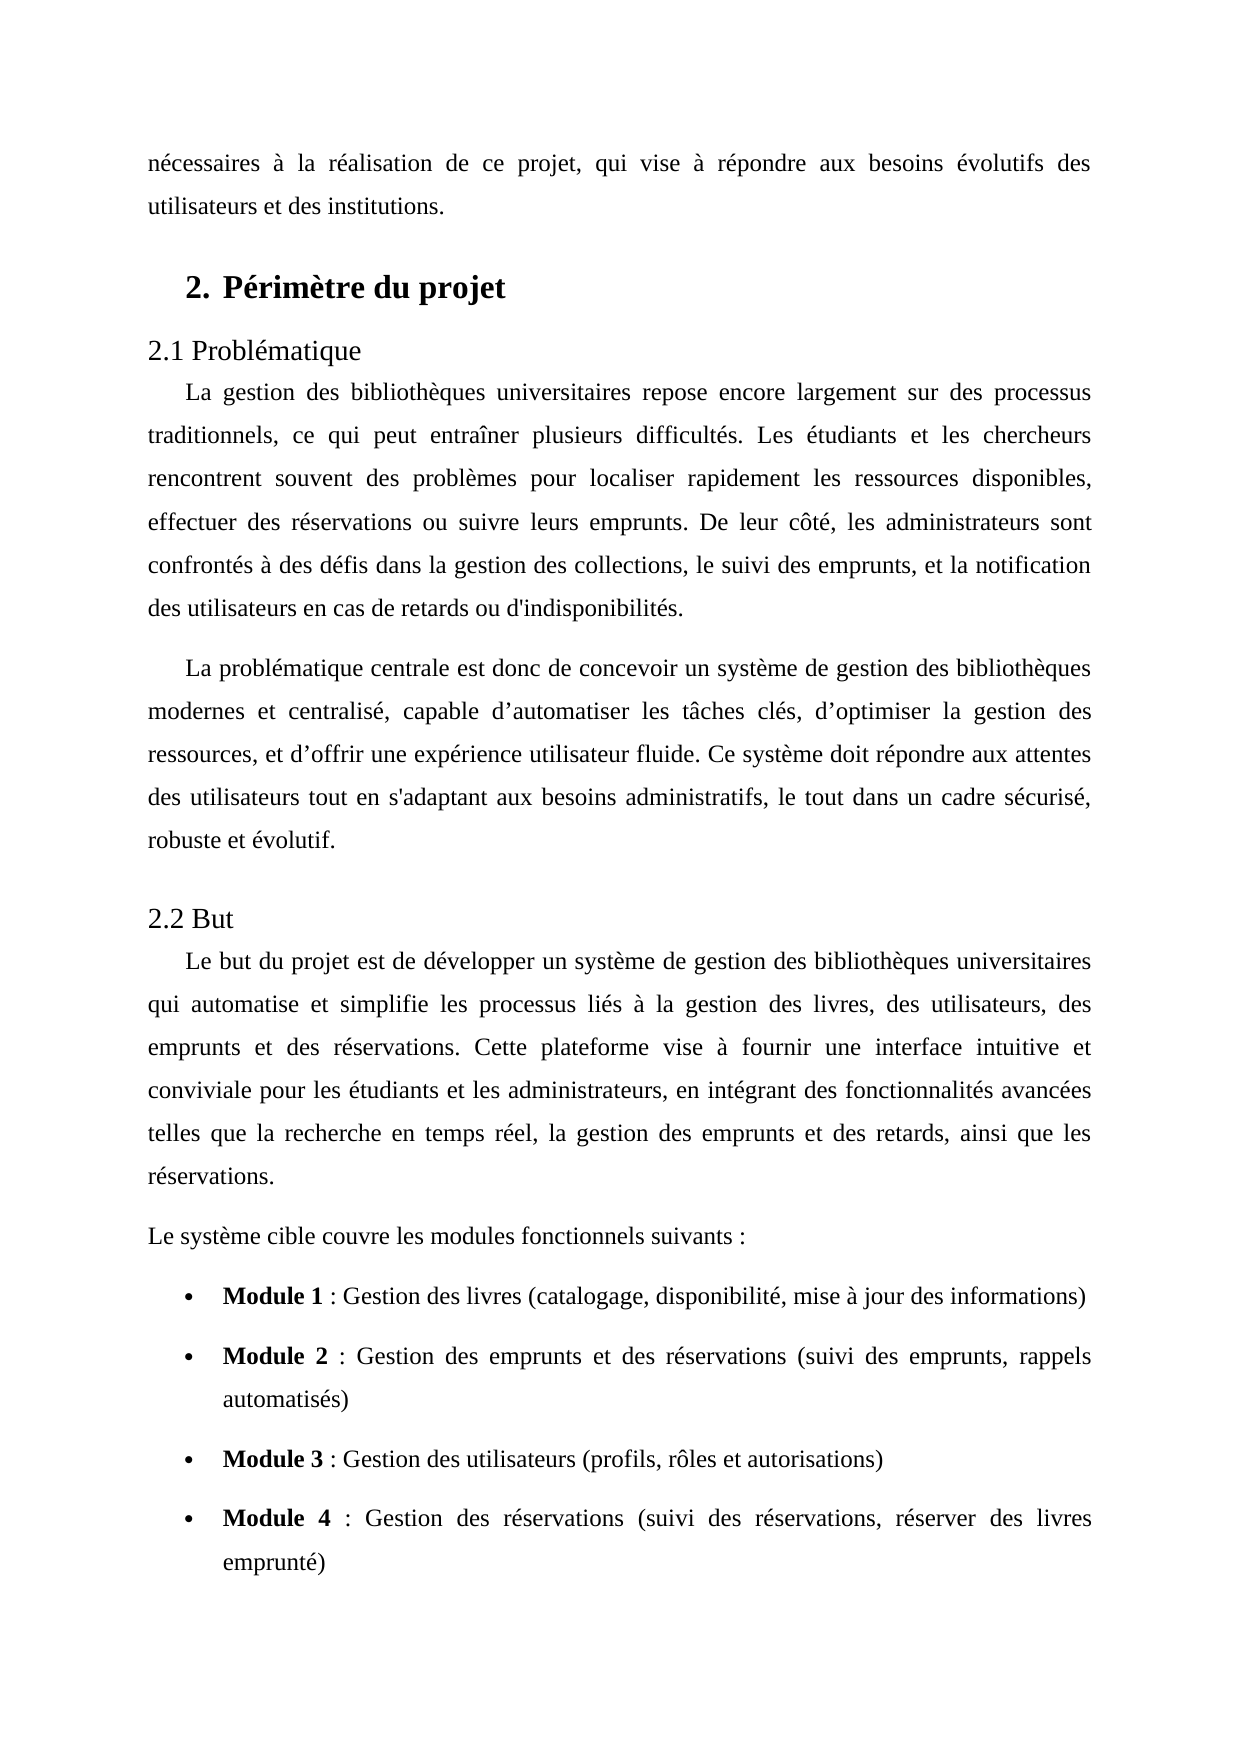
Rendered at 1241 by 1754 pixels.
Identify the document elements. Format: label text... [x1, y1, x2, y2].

list Module 3 : Gestion des utilisateurs (profils, rôles et autorisations) [185, 1444, 1093, 1472]
text La problématique centrale est donc de concevoir un système de gestion des bibliothèques modernes et centralisé, capable d’automatiser les tâches clés, d’optimiser la gestion des ressources, et d’offrir une expérience utilisateur fluide. Ce système doit répondre aux attentes des utilisateurs tout en s'adaptant aux besoins administratifs, le tout dans un cadre sécurisé, robuste et évolutif. [148, 653, 1093, 854]
text nécessaires à la réalisation de ce projet, qui vise à répondre aux besoins évolutifs des utilisateurs et des institutions. [148, 148, 1093, 219]
text Le but du projet est de développer un système de gestion des bibliothèques universitaires qui automatise et simplifie les processus liés à la gestion des livres, des utilisateurs, des emprunts et des réservations. Cette plateforme vise à fournir une interface intuitive et conviviale pour les étudiants et les administrateurs, en intégrant des fonctionnalités avancées telles que la recherche en temps réel, la gestion des emprunts et des retards, ainsi que les réservations. [148, 946, 1093, 1190]
text Le système cible couvre les modules fonctionnels suivants : [148, 1221, 1093, 1250]
subtitle 2.2 But [148, 902, 1093, 935]
subtitle 2.1 Problématique [148, 333, 1093, 367]
list Module 1 : Gestion des livres (catalogage, disponibilité, mise à jour des informations) [185, 1281, 1093, 1310]
list Module 4 : Gestion des réservations (suivi des réservations, réserver des livres emprunté) [185, 1503, 1093, 1575]
list Module 2 : Gestion des emprunts et des réservations (suivi des emprunts, rappels automatisés) [185, 1341, 1093, 1413]
subtitle Périmètre du projet [185, 267, 1093, 306]
text La gestion des bibliothèques universitaires repose encore largement sur des processus traditionnels, ce qui peut entraîner plusieurs difficultés. Les étudiants et les chercheurs rencontrent souvent des problèmes pour localiser rapidement les ressources disponibles, effectuer des réservations ou suivre leurs emprunts. De leur côté, les administrateurs sont confrontés à des défis dans la gestion des collections, le suivi des emprunts, et la notification des utilisateurs en cas de retards ou d'indisponibilités. [148, 377, 1093, 622]
